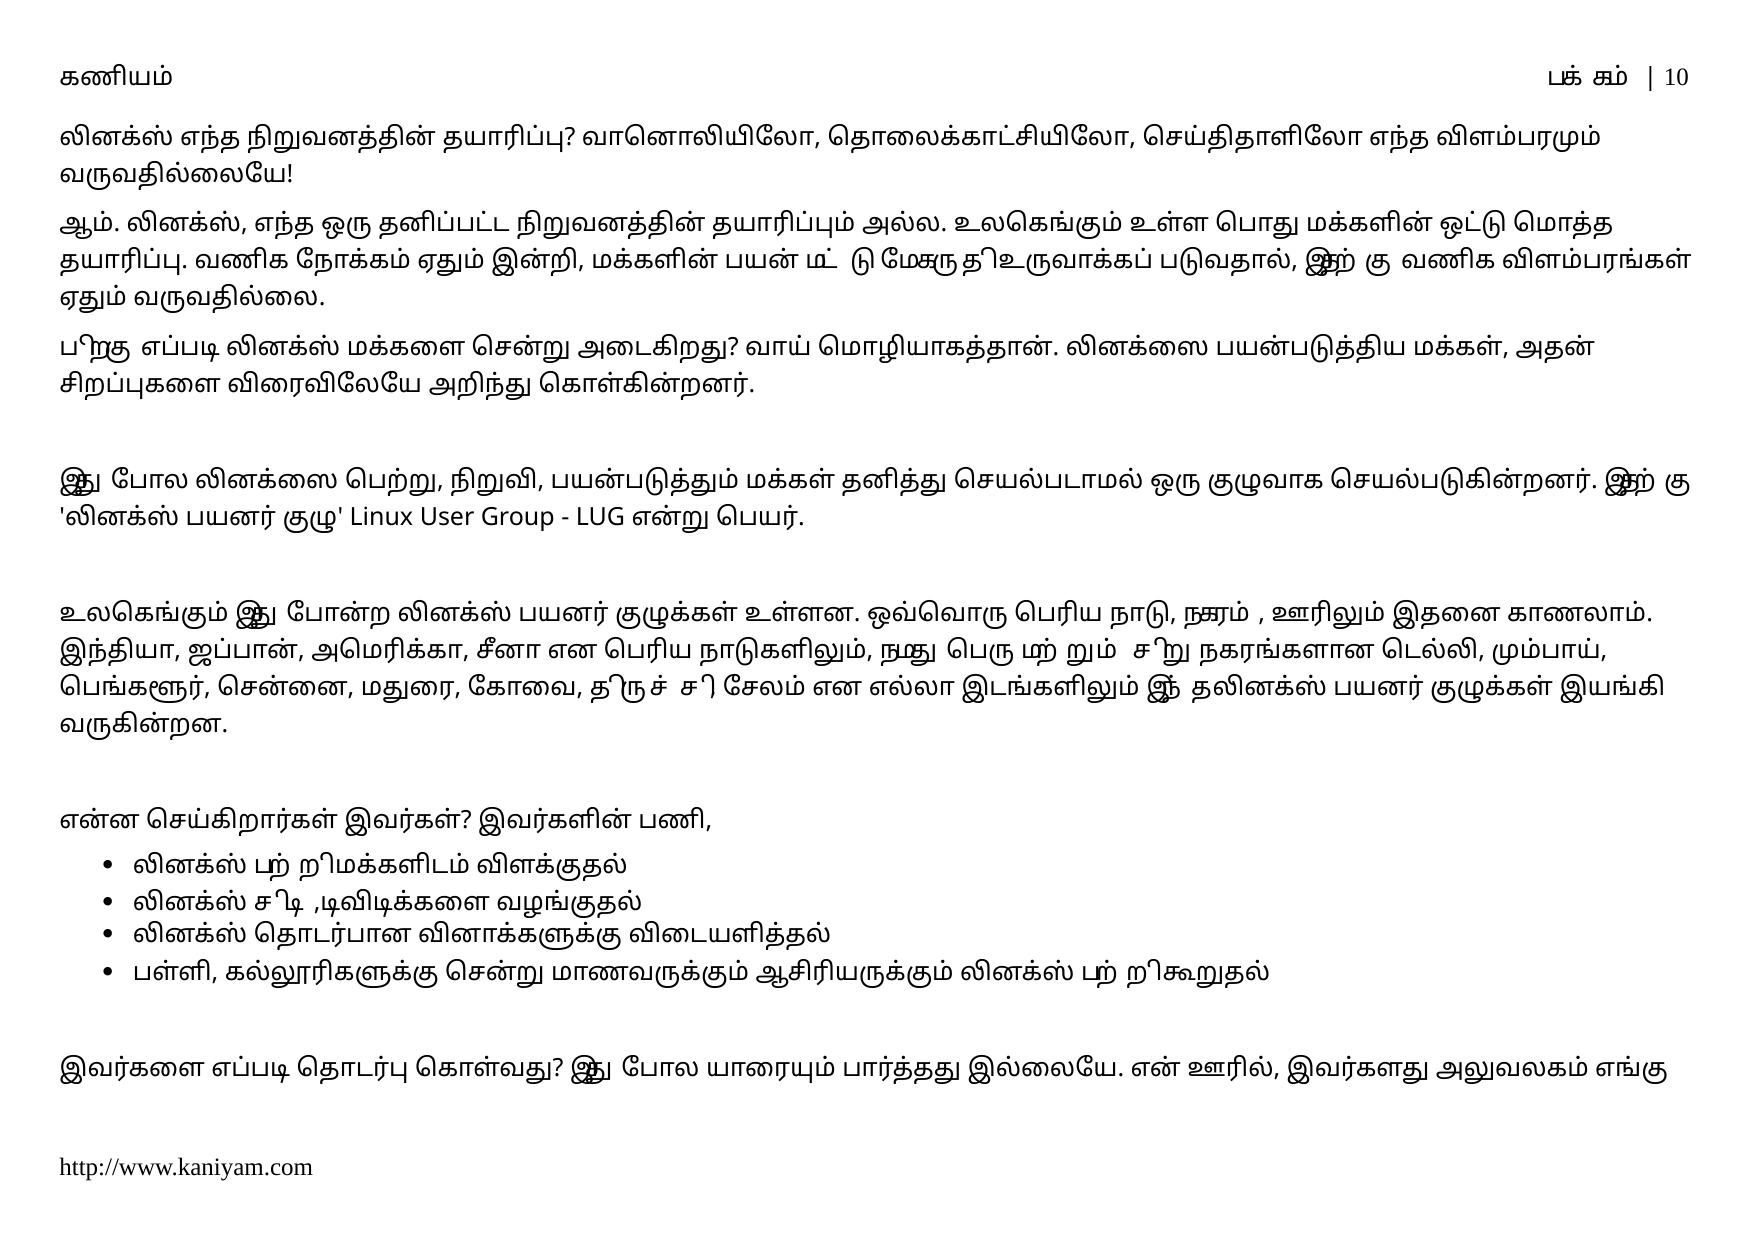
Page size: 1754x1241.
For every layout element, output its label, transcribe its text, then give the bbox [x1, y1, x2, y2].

list லினக்ஸ் சிடி,டிவிடிக்களை வழங்குதல் [103, 883, 1695, 921]
list பள்ளி, கல்லூரிகளுக்கு சென்று மாணவருக்கும் ஆசிரியருக்கும் லினக்ஸ் பற்றி கூறுதல் [103, 953, 1695, 990]
text என்ன செய்கிறார்கள் இவர்கள்? இவர்களின் பணி, [59, 801, 1695, 838]
text பிறகு எப்படி லினக்ஸ் மக்களை சென்று அடைகிறது? வாய் மொழியாகத்தான். லினக்ஸை பயன்படுத்திய மக்கள், அதன் சிறப்புகளை விரைவிலேயே அறிந்து கொள்கின்றனர். [59, 328, 1695, 402]
text ஆம். லினக்ஸ், எந்த ஒரு தனிப்பட்ட நிறுவனத்தின் தயாரிப்பும் அல்ல. உலகெங்கும் உள்ள பொது மக்களின் ஒட்டு மொத்த தயாரிப்பு. வணிக நோக்கம் ஏதும் இன்றி, மக்களின் பயன் மட்டுமே கருதி உருவாக்கப் படுவதால், இதற்கு வணிக விளம்பரங்கள் ஏதும் வருவதில்லை. [59, 205, 1695, 316]
text இது போல லினக்ஸை பெற்று, நிறுவி, பயன்படுத்தும் மக்கள் தனித்து செயல்படாமல் ஒரு குழுவாக செயல்படுகின்றனர். இதற்கு 'லினக்ஸ் பயனர் குழு' Linux User Group - LUG என்று பெயர். [59, 461, 1695, 535]
list லினக்ஸ் தொடர்பான வினாக்களுக்கு விடையளித்தல் [103, 921, 1695, 953]
text உலகெங்கும் இது போன்ற லினக்ஸ் பயனர் குழுக்கள் உள்ளன. ஒவ்வொரு பெரிய நாடு, நகரம், ஊரிலும் இதனை காணலாம். இந்தியா, ஜப்பான், அமெரிக்கா, சீனா என பெரிய நாடுகளிலும், நமது பெரு மற்றும் சிறு நகரங்களான டெல்லி, மும்பாய், பெங்களூர், சென்னை, மதுரை, கோவை, திருச்சி, சேலம் என எல்லா இடங்களிலும் இந்த லினக்ஸ் பயனர் குழுக்கள் இயங்கி வருகின்றன. [59, 594, 1695, 742]
list லினக்ஸ் பற்றி மக்களிடம் விளக்குதல் [103, 851, 1695, 883]
text லினக்ஸ் எந்த நிறுவனத்தின் தயாரிப்பு? வானொலியிலோ, தொலைக்காட்சியிலோ, செய்திதாளிலோ எந்த விளம்பரமும் வருவதில்லையே! [59, 118, 1695, 192]
text இவர்களை எப்படி தொடர்பு கொள்வது? இது போல யாரையும் பார்த்தது இல்லையே. என் ஊரில், இவர்களது அலுவலகம் எங்கு [59, 1049, 1695, 1086]
